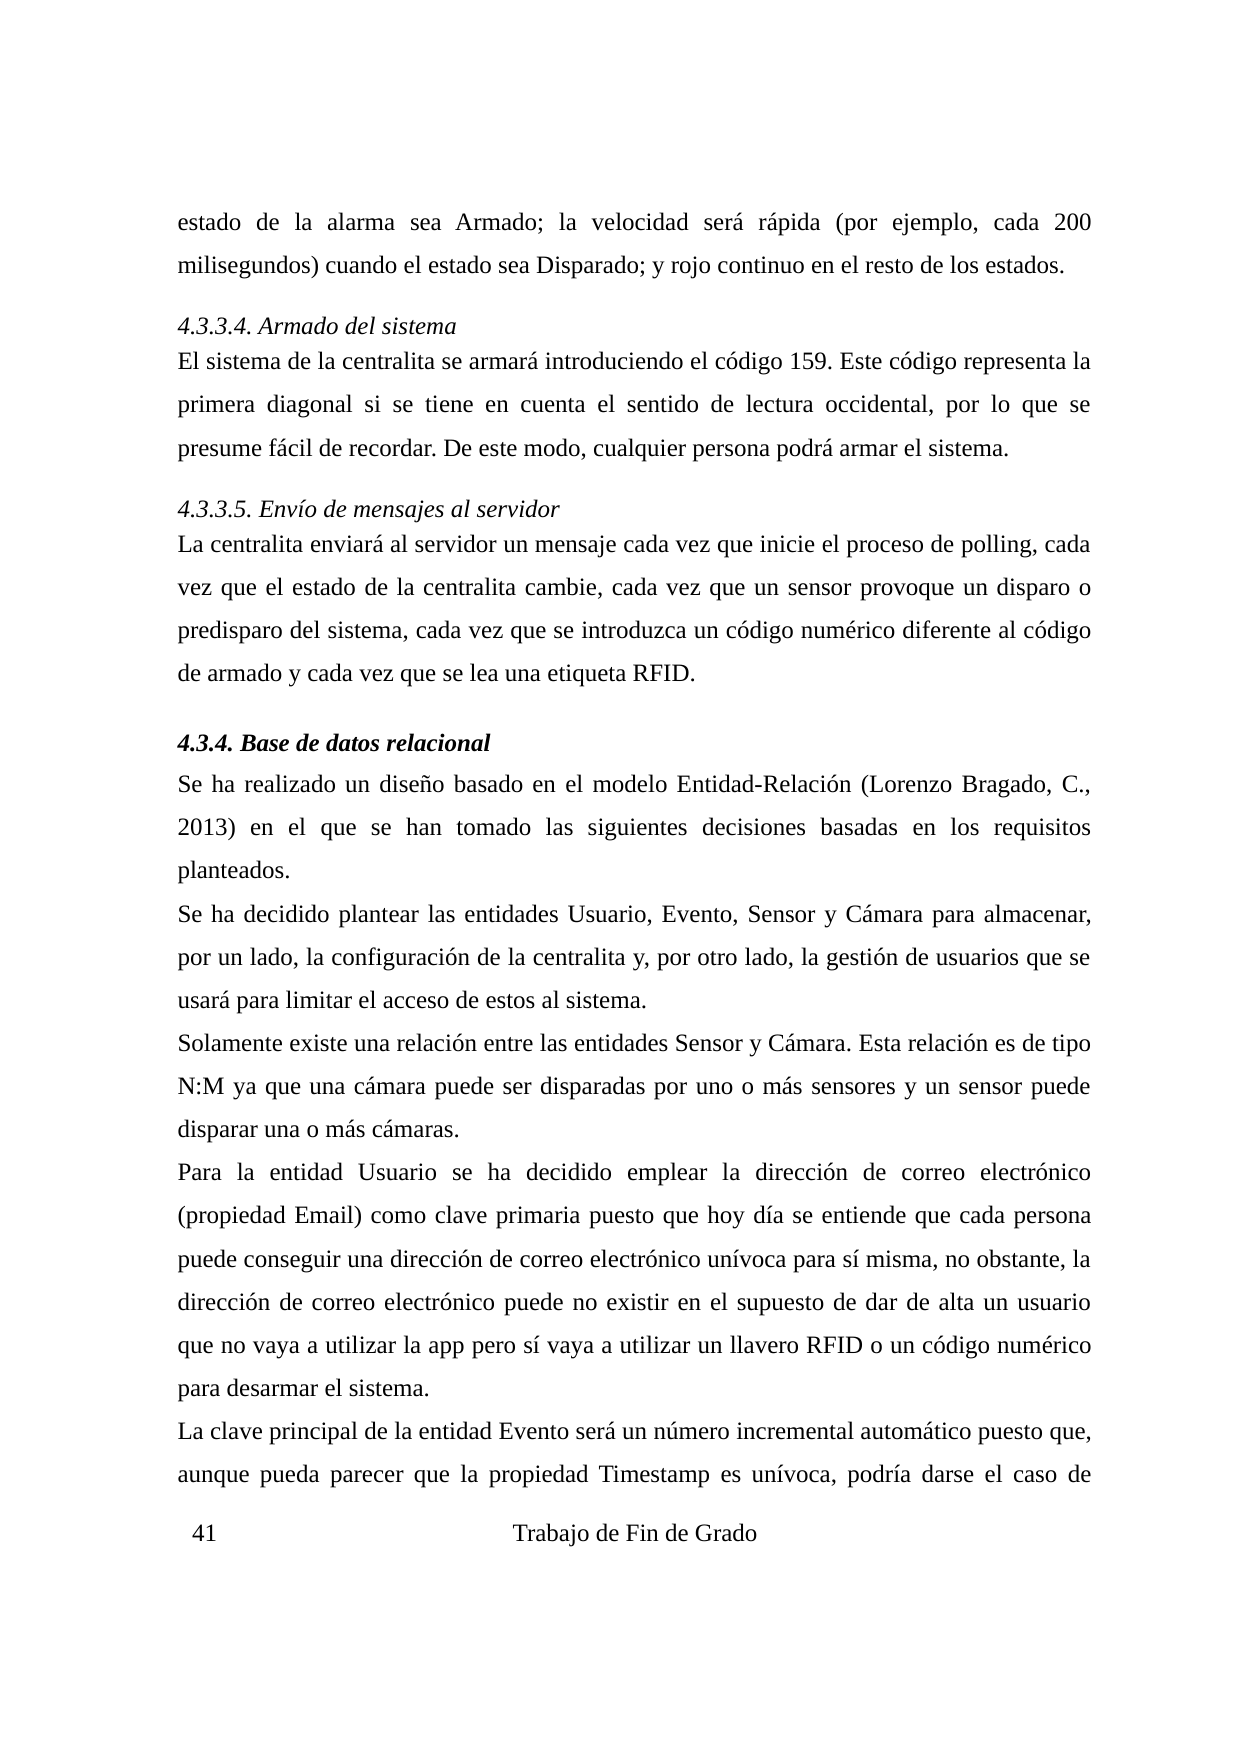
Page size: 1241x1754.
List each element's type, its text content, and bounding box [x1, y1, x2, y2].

subtitle 4.3.3.5. Envío de mensajes al servidor [177, 494, 1092, 523]
text estado de la alarma sea Armado; la velocidad será rápida (por ejemplo, cada 200 milisegundos) cuando el estado sea Disparado; y rojo continuo en el resto de los estados. [177, 207, 1092, 278]
text La centralita enviará al servidor un mensaje cada vez que inicie el proceso de polling, cada vez que el estado de la centralita cambie, cada vez que un sensor provoque un disparo o predisparo del sistema, cada vez que se introduzca un código numérico diferente al código de armado y cada vez que se lea una etiqueta RFID. [177, 529, 1092, 687]
text El sistema de la centralita se armará introduciendo el código 159. Este código representa la primera diagonal si se tiene en cuenta el sentido de lectura occidental, por lo que se presume fácil de recordar. De este modo, cualquier persona podrá armar el sistema. [177, 346, 1092, 461]
text Solamente existe una relación entre las entidades Sensor y Cámara. Esta relación es de tipo N:M ya que una cámara puede ser disparadas por uno o más sensores y un sensor puede disparar una o más cámaras. [177, 1028, 1092, 1143]
text La clave principal de la entidad Evento será un número incremental automático puesto que, aunque pueda parecer que la propiedad Timestamp es unívoca, podría darse el caso de [177, 1416, 1092, 1488]
text Se ha realizado un diseño basado en el modelo Entidad-Relación (Lorenzo Bragado, C., 2013) en el que se han tomado las siguientes decisiones basadas en los requisitos planteados. [177, 769, 1092, 884]
subtitle 4.3.4. Base de datos relacional [177, 728, 1092, 757]
text Para la entidad Usuario se ha decidido emplear la dirección de correo electrónico (propiedad Email) como clave primaria puesto que hoy día se entiende que cada persona puede conseguir una dirección de correo electrónico unívoca para sí misma, no obstante, la dirección de correo electrónico puede no existir en el supuesto de dar de alta un usuario que no vaya a utilizar la app pero sí vaya a utilizar un llavero RFID o un código numérico para desarmar el sistema. [177, 1157, 1092, 1402]
text Se ha decidido plantear las entidades Usuario, Evento, Sensor y Cámara para almacenar, por un lado, la configuración de la centralita y, por otro lado, la gestión de usuarios que se usará para limitar el acceso de estos al sistema. [177, 899, 1092, 1014]
subtitle 4.3.3.4. Armado del sistema [177, 311, 1092, 340]
